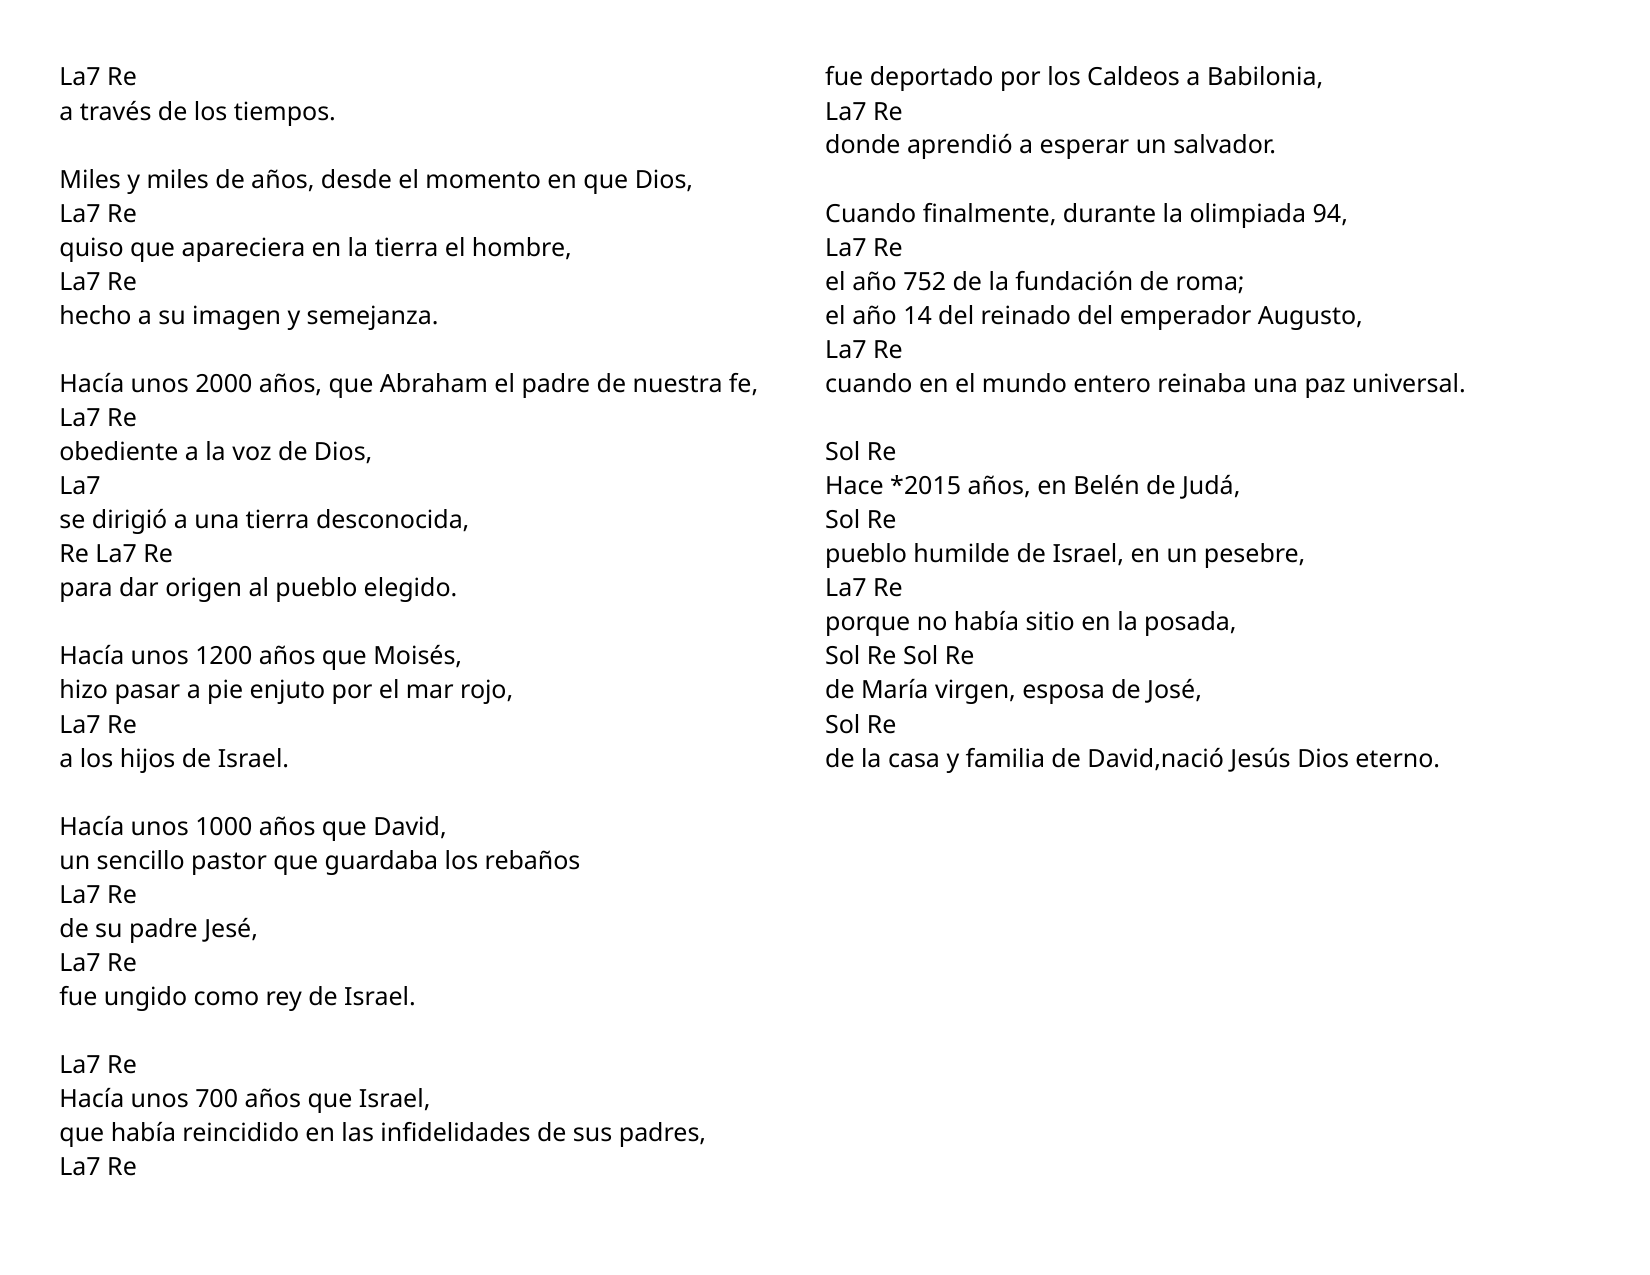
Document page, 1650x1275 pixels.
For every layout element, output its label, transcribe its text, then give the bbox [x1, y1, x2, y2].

text fue ungido como rey de Israel. [59, 979, 825, 1013]
text fue deportado por los Caldeos a Babilonia, [825, 59, 1591, 93]
text Hacía unos 1200 años que Moisés, [59, 638, 825, 672]
text La7 Re [59, 877, 825, 911]
text de su padre Jesé, [59, 911, 825, 945]
text La7 Re [59, 945, 825, 979]
text a través de los tiempos. [59, 93, 825, 127]
text La7 Re [825, 93, 1591, 127]
text La7 Re [59, 195, 825, 229]
text Re La7 Re [59, 536, 825, 570]
text La7 Re [59, 400, 825, 434]
text de María virgen, esposa de José, [825, 672, 1591, 706]
text a los hijos de Israel. [59, 740, 825, 774]
text un sencillo pastor que guardaba los rebaños [59, 842, 825, 877]
text La7 Re [59, 1047, 825, 1081]
text La7 Re [59, 59, 825, 93]
text La7 Re [59, 1149, 825, 1183]
text porque no había sitio en la posada, [825, 604, 1591, 638]
text que había reincidido en las infidelidades de sus padres, [59, 1115, 825, 1149]
text quiso que apareciera en la tierra el hombre, [59, 229, 825, 263]
text pueblo humilde de Israel, en un pesebre, [825, 536, 1591, 570]
text Cuando finalmente, durante la olimpiada 94, [825, 195, 1591, 229]
text el año 14 del reinado del emperador Augusto, [825, 297, 1591, 332]
text Sol Re Sol Re [825, 638, 1591, 672]
text Hacía unos 1000 años que David, [59, 808, 825, 842]
text Sol Re [825, 706, 1591, 740]
text Sol Re [825, 502, 1591, 536]
text para dar origen al pueblo elegido. [59, 570, 825, 604]
text cuando en el mundo entero reinaba una paz universal. [825, 366, 1591, 400]
text hecho a su imagen y semejanza. [59, 297, 825, 332]
text se dirigió a una tierra desconocida, [59, 502, 825, 536]
text Miles y miles de años, desde el momento en que Dios, [59, 161, 825, 195]
text La7 Re [825, 332, 1591, 366]
text La7 Re [825, 229, 1591, 263]
text La7 Re [825, 570, 1591, 604]
text Hacía unos 2000 años, que Abraham el padre de nuestra fe, [59, 366, 825, 400]
text Hace *2015 años, en Belén de Judá, [825, 468, 1591, 502]
text de la casa y familia de David,nació Jesús Dios eterno. [825, 740, 1591, 774]
text donde aprendió a esperar un salvador. [825, 127, 1591, 161]
text obediente a la voz de Dios, [59, 434, 825, 468]
text hizo pasar a pie enjuto por el mar rojo, [59, 672, 825, 706]
text La7 Re [59, 263, 825, 297]
text el año 752 de la fundación de roma; [825, 263, 1591, 297]
text La7 Re [59, 706, 825, 740]
text Sol Re [825, 434, 1591, 468]
text La7 [59, 468, 825, 502]
text Hacía unos 700 años que Israel, [59, 1081, 825, 1115]
